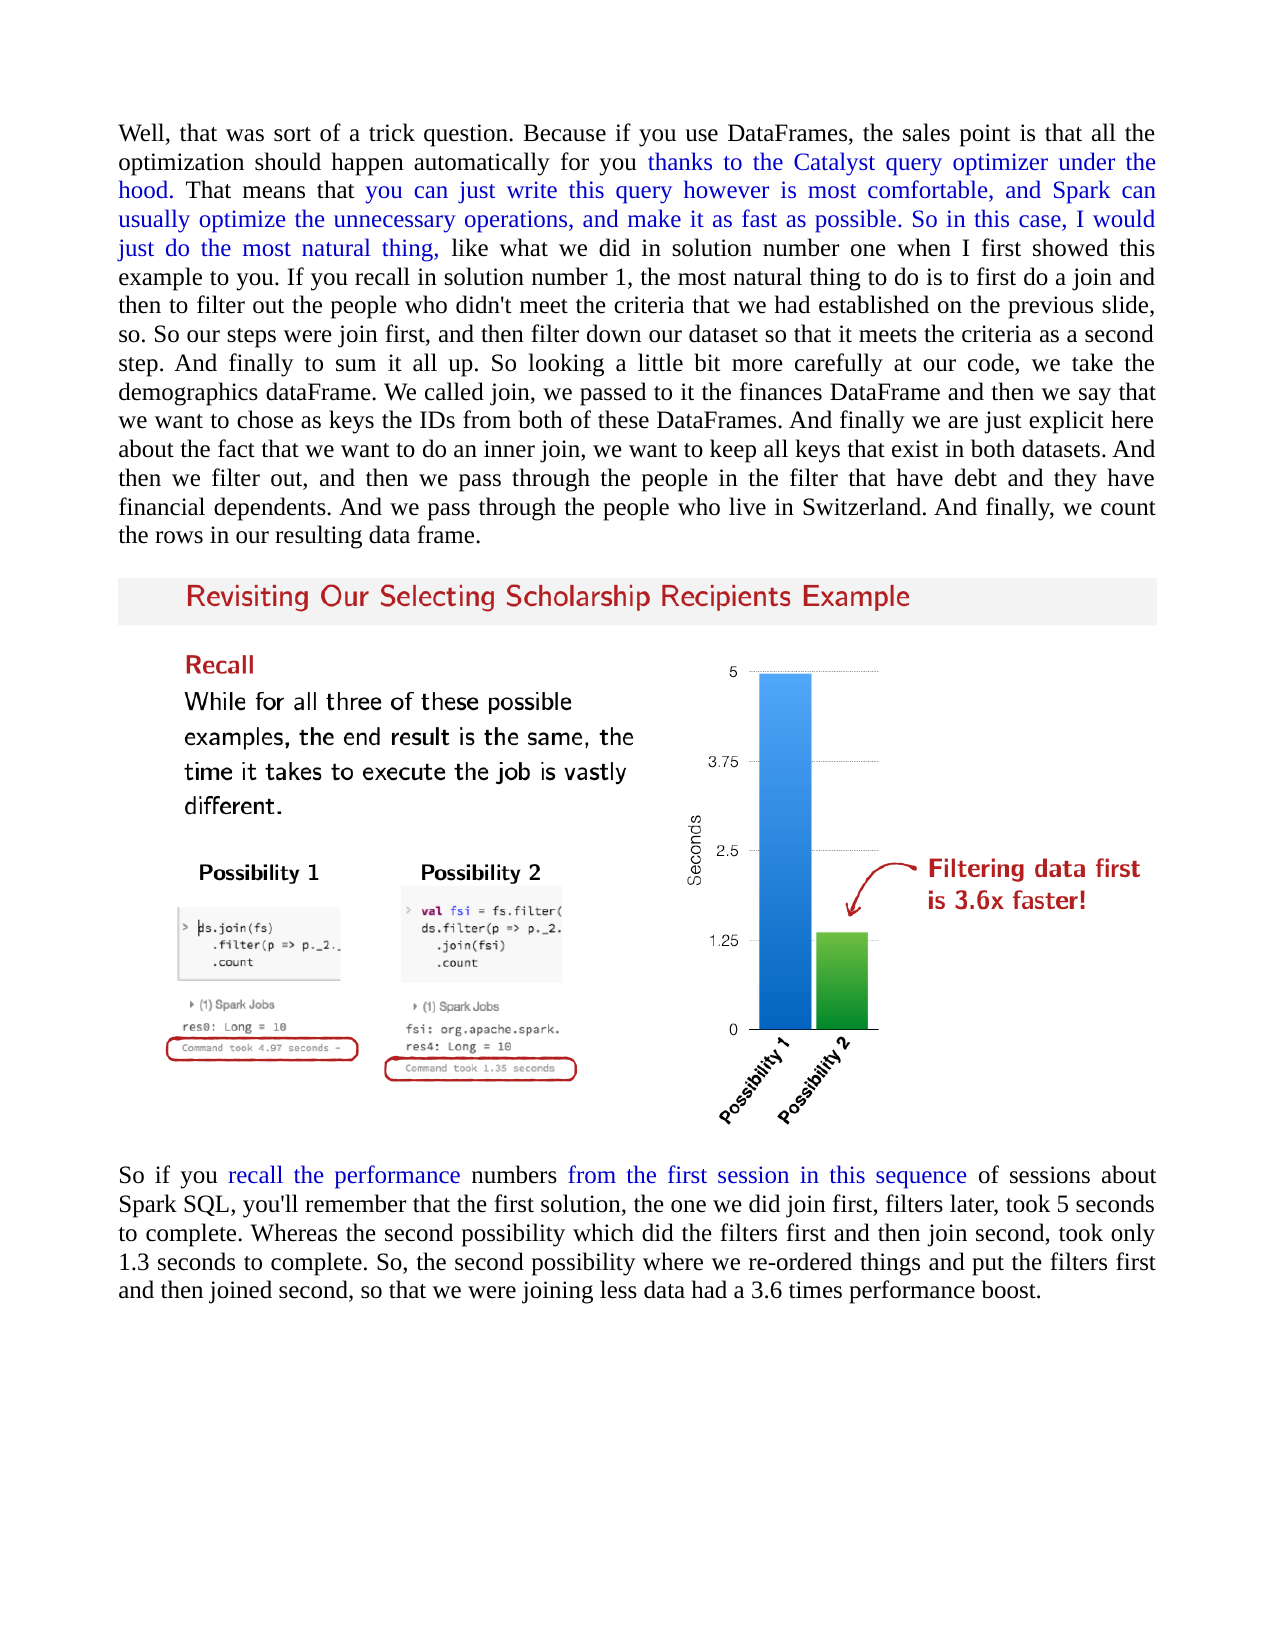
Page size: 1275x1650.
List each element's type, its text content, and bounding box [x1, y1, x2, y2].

text So if you recall the performance numbers from the first session in this sequence of sessions about Spark SQL, you'll remember that the first solution, the one we did join first, filters later, took 5 seconds to complete. Whereas the second possibility which did the filters first and then join second, took only 1.3 seconds to complete. So, the second possibility where we re-ordered things and put the filters first and then joined second, so that we were joining less data had a 3.6 times performance boost. [118, 1160, 1157, 1304]
picture [118, 578, 1157, 1132]
text Well, that was sort of a trick question. Because if you use DataFrames, the sales point is that all the optimization should happen automatically for you thanks to the Catalyst query optimizer under the hood. That means that you can just write this query however is most comfortable, and Spark can usually optimize the unnecessary operations, and make it as fast as possible. So in this case, I would just do the most natural thing, like what we did in solution number one when I first showed this example to you. If you recall in solution number 1, the most natural thing to do is to first do a join and then to filter out the people who didn't meet the criteria that we had established on the previous slide, so. So our steps were join first, and then filter down our dataset so that it meets the criteria as a second step. And finally to sum it all up. So looking a little bit more carefully at our code, we take the demographics dataFrame. We called join, we passed to it the finances DataFrame and then we say that we want to chose as keys the IDs from both of these DataFrames. And finally we are just explicit here about the fact that we want to do an inner join, we want to keep all keys that exist in both datasets. And then we filter out, and then we pass through the people in the filter that have debt and they have financial dependents. And we pass through the people who live in Switzerland. And finally, we count the rows in our resulting data frame. [118, 118, 1157, 549]
